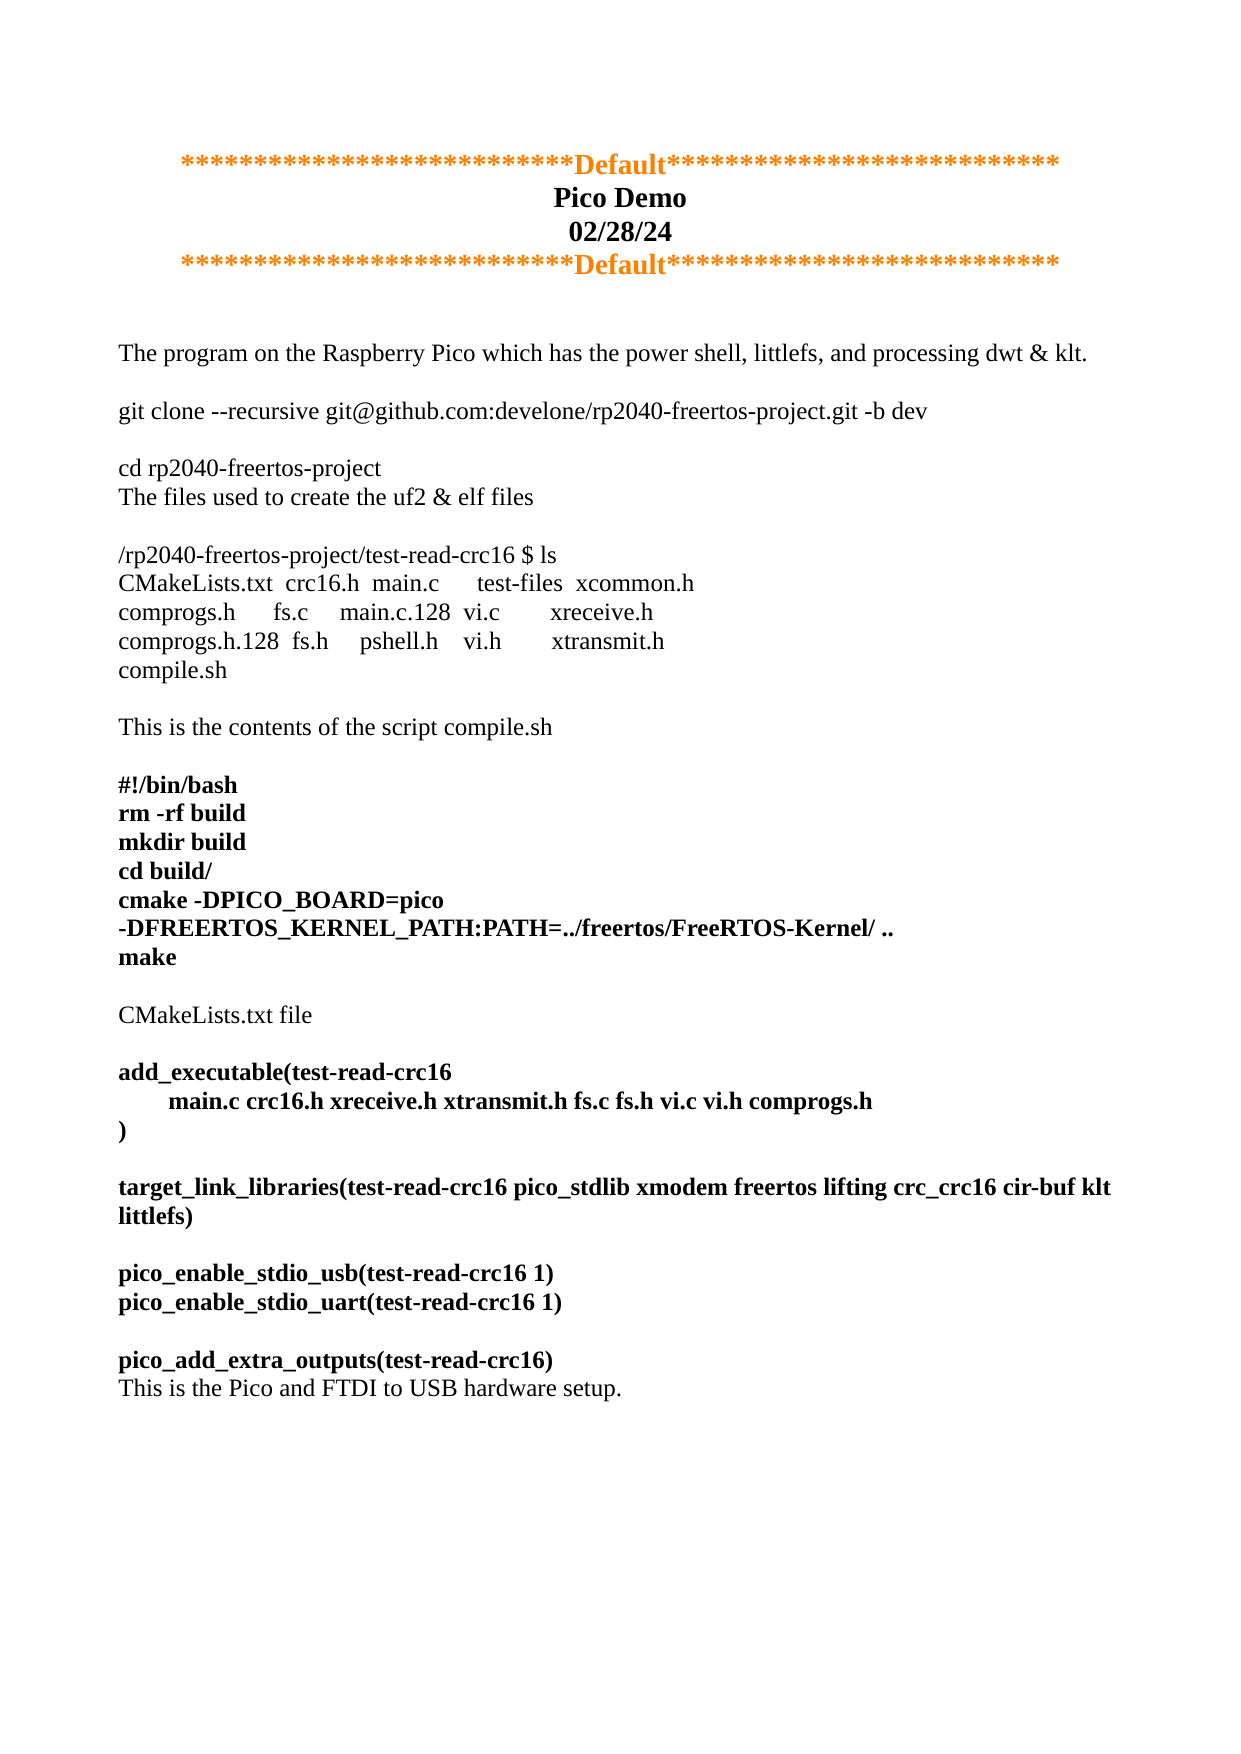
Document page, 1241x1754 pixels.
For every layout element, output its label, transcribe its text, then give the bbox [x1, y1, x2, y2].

text add_executable(test-read-crc16 [118, 1057, 1122, 1086]
text CMakeLists.txt crc16.h main.c test-files xcommon.h [118, 568, 1122, 597]
text git clone --recursive git@github.com:develone/rp2040-freertos-project.git -b dev [118, 396, 1122, 425]
text Pico Demo [118, 180, 1122, 214]
text 02/28/24 [118, 214, 1122, 247]
text pico_add_extra_outputs(test-read-crc16) [118, 1345, 1122, 1373]
text ) [118, 1115, 1122, 1143]
text rm -rf build [118, 798, 1122, 827]
text main.c crc16.h xreceive.h xtransmit.h fs.c fs.h vi.c vi.h comprogs.h [118, 1086, 1122, 1115]
text #!/bin/bash [118, 770, 1122, 798]
text comprogs.h.128 fs.h pshell.h vi.h xtransmit.h [118, 626, 1122, 655]
text ***************************Default*************************** [118, 147, 1122, 180]
text cmake -DPICO_BOARD=pico -DFREERTOS_KERNEL_PATH:PATH=../freertos/FreeRTOS-Kernel/ .. [118, 885, 1122, 942]
text pico_enable_stdio_uart(test-read-crc16 1) [118, 1287, 1122, 1316]
text CMakeLists.txt file [118, 1000, 1122, 1028]
text This is the Pico and FTDI to USB hardware setup. [118, 1373, 1122, 1402]
text cd build/ [118, 856, 1122, 885]
text The files used to create the uf2 & elf files [118, 482, 1122, 511]
text /rp2040-freertos-project/test-read-crc16 $ ls [118, 540, 1122, 568]
text make [118, 942, 1122, 971]
text comprogs.h fs.c main.c.128 vi.c xreceive.h [118, 597, 1122, 626]
text compile.sh [118, 655, 1122, 683]
text target_link_libraries(test-read-crc16 pico_stdlib xmodem freertos lifting crc_crc16 cir-buf klt littlefs) [118, 1172, 1122, 1230]
text cd rp2040-freertos-project [118, 453, 1122, 482]
text The program on the Raspberry Pico which has the power shell, littlefs, and processing dwt & klt. [118, 338, 1122, 367]
text This is the contents of the script compile.sh [118, 712, 1122, 741]
text pico_enable_stdio_usb(test-read-crc16 1) [118, 1258, 1122, 1287]
text mkdir build [118, 827, 1122, 856]
text ***************************Default*************************** [118, 247, 1122, 281]
